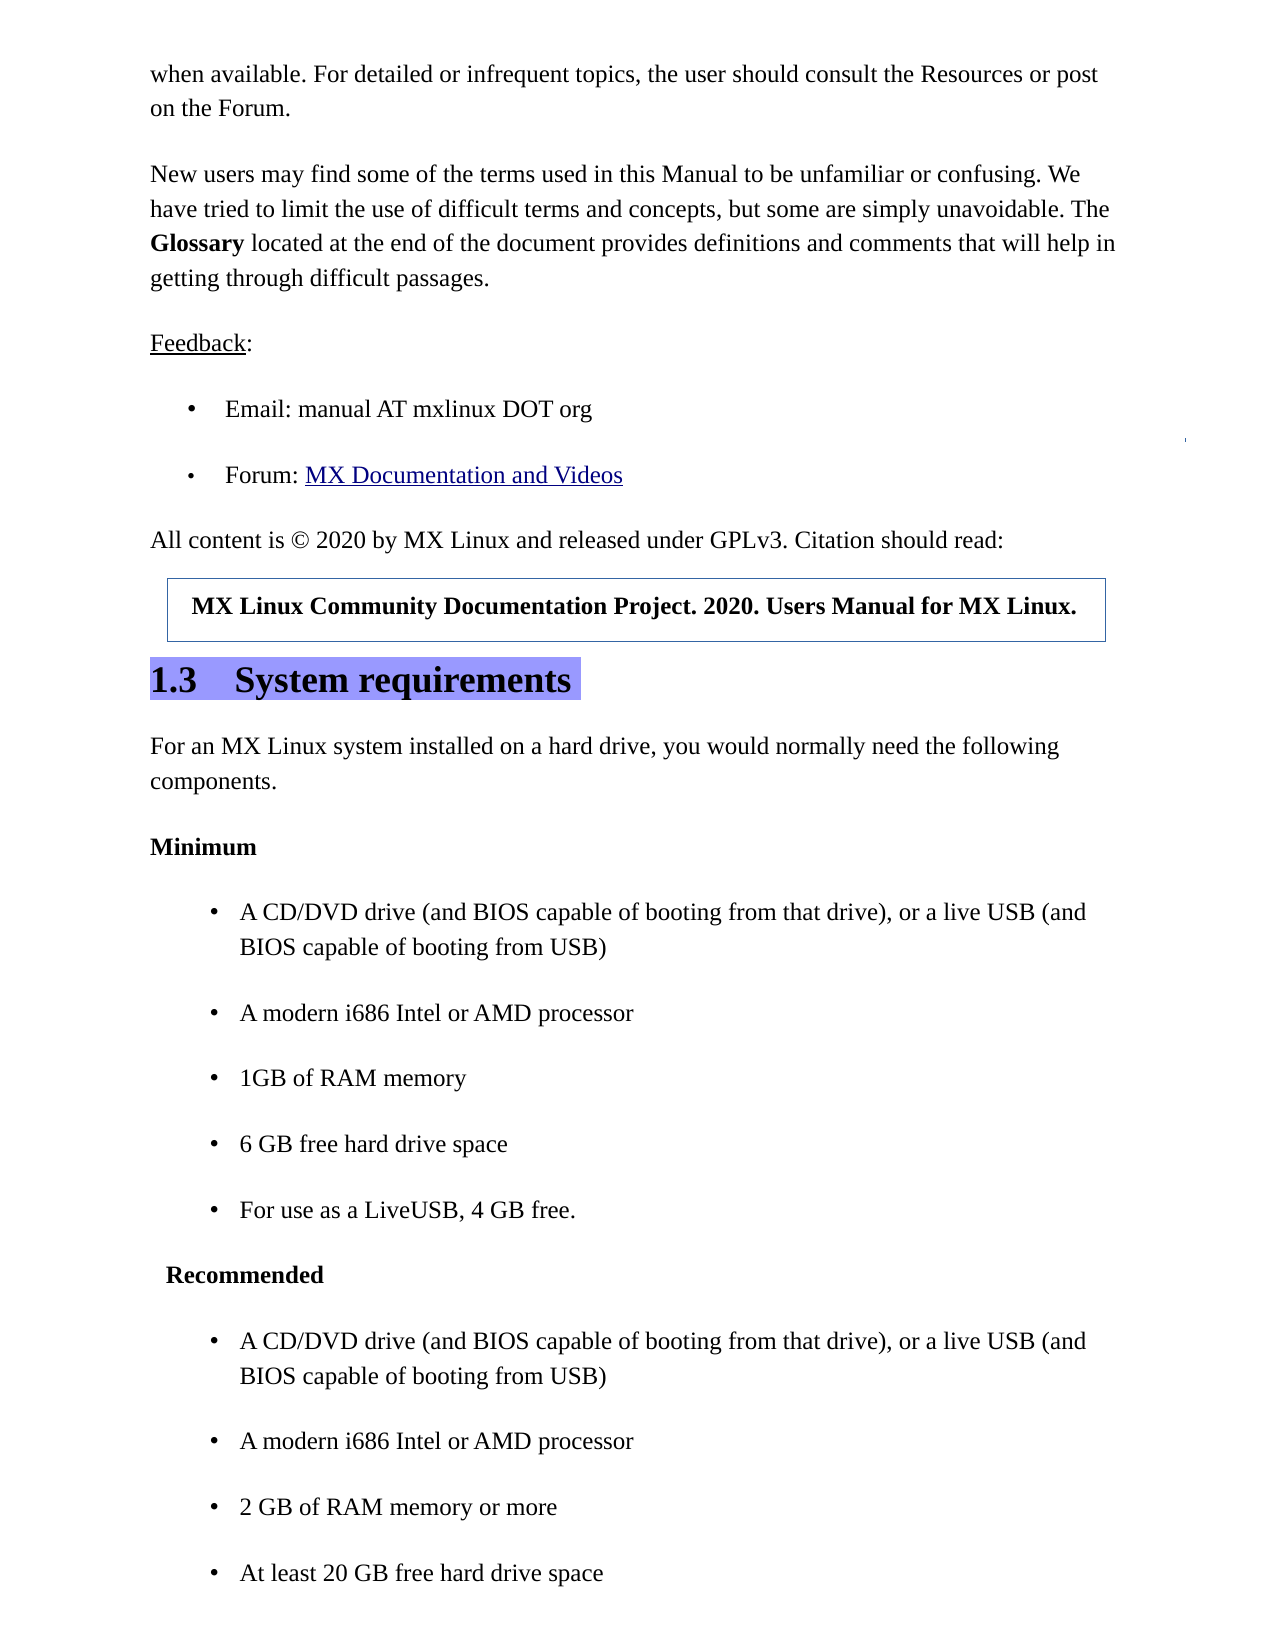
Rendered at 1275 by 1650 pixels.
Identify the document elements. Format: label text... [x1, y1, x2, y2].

list At least 20 GB free hard drive space [210, 1558, 1109, 1587]
list A modern i686 Intel or AMD processor [210, 998, 1109, 1026]
list 6 GB free hard drive space [210, 1129, 1109, 1158]
list A CD/DVD drive (and BIOS capable of booting from that drive), or a live USB (and BIOS capable of booting from USB) [210, 1326, 1109, 1389]
text when available. For detailed or infrequent topics, the user should consult the Resources or post on the Forum. [150, 59, 1125, 122]
text Recommended [166, 1261, 1109, 1289]
list For use as a LiveUSB, 4 GB free. [210, 1195, 1109, 1223]
text All content is © 2020 by MX Linux and released under GPLv3. Citation should read: [150, 526, 1125, 554]
list A modern i686 Intel or AMD processor [210, 1426, 1109, 1455]
subtitle 1.3 System requirements [581, 657, 1110, 700]
text MX Linux Community Documentation Project. 2020. Users Manual for MX Linux. [168, 591, 1105, 620]
list Forum: MX Documentation and Videos [187, 460, 1125, 489]
list A CD/DVD drive (and BIOS capable of booting from that drive), or a live USB (and BIOS capable of booting from USB) [210, 897, 1109, 961]
text New users may find some of the terms used in this Manual to be unfamiliar or confusing. We have tried to limit the use of difficult terms and concepts, but some are simply unavoidable. The Glossary located at the end of the document provides definitions and comments that will help in getting through difficult passages. [150, 159, 1125, 291]
text For an MX Linux system installed on a hard drive, you would normally need the following components. [150, 731, 1110, 795]
list 2 GB of RAM memory or more [210, 1492, 1109, 1521]
list 1GB of RAM memory [210, 1063, 1109, 1092]
list Email: manual AT mxlinux DOT org [187, 394, 1125, 423]
text Feedback: [150, 328, 1125, 357]
text Minimum [150, 832, 1125, 860]
